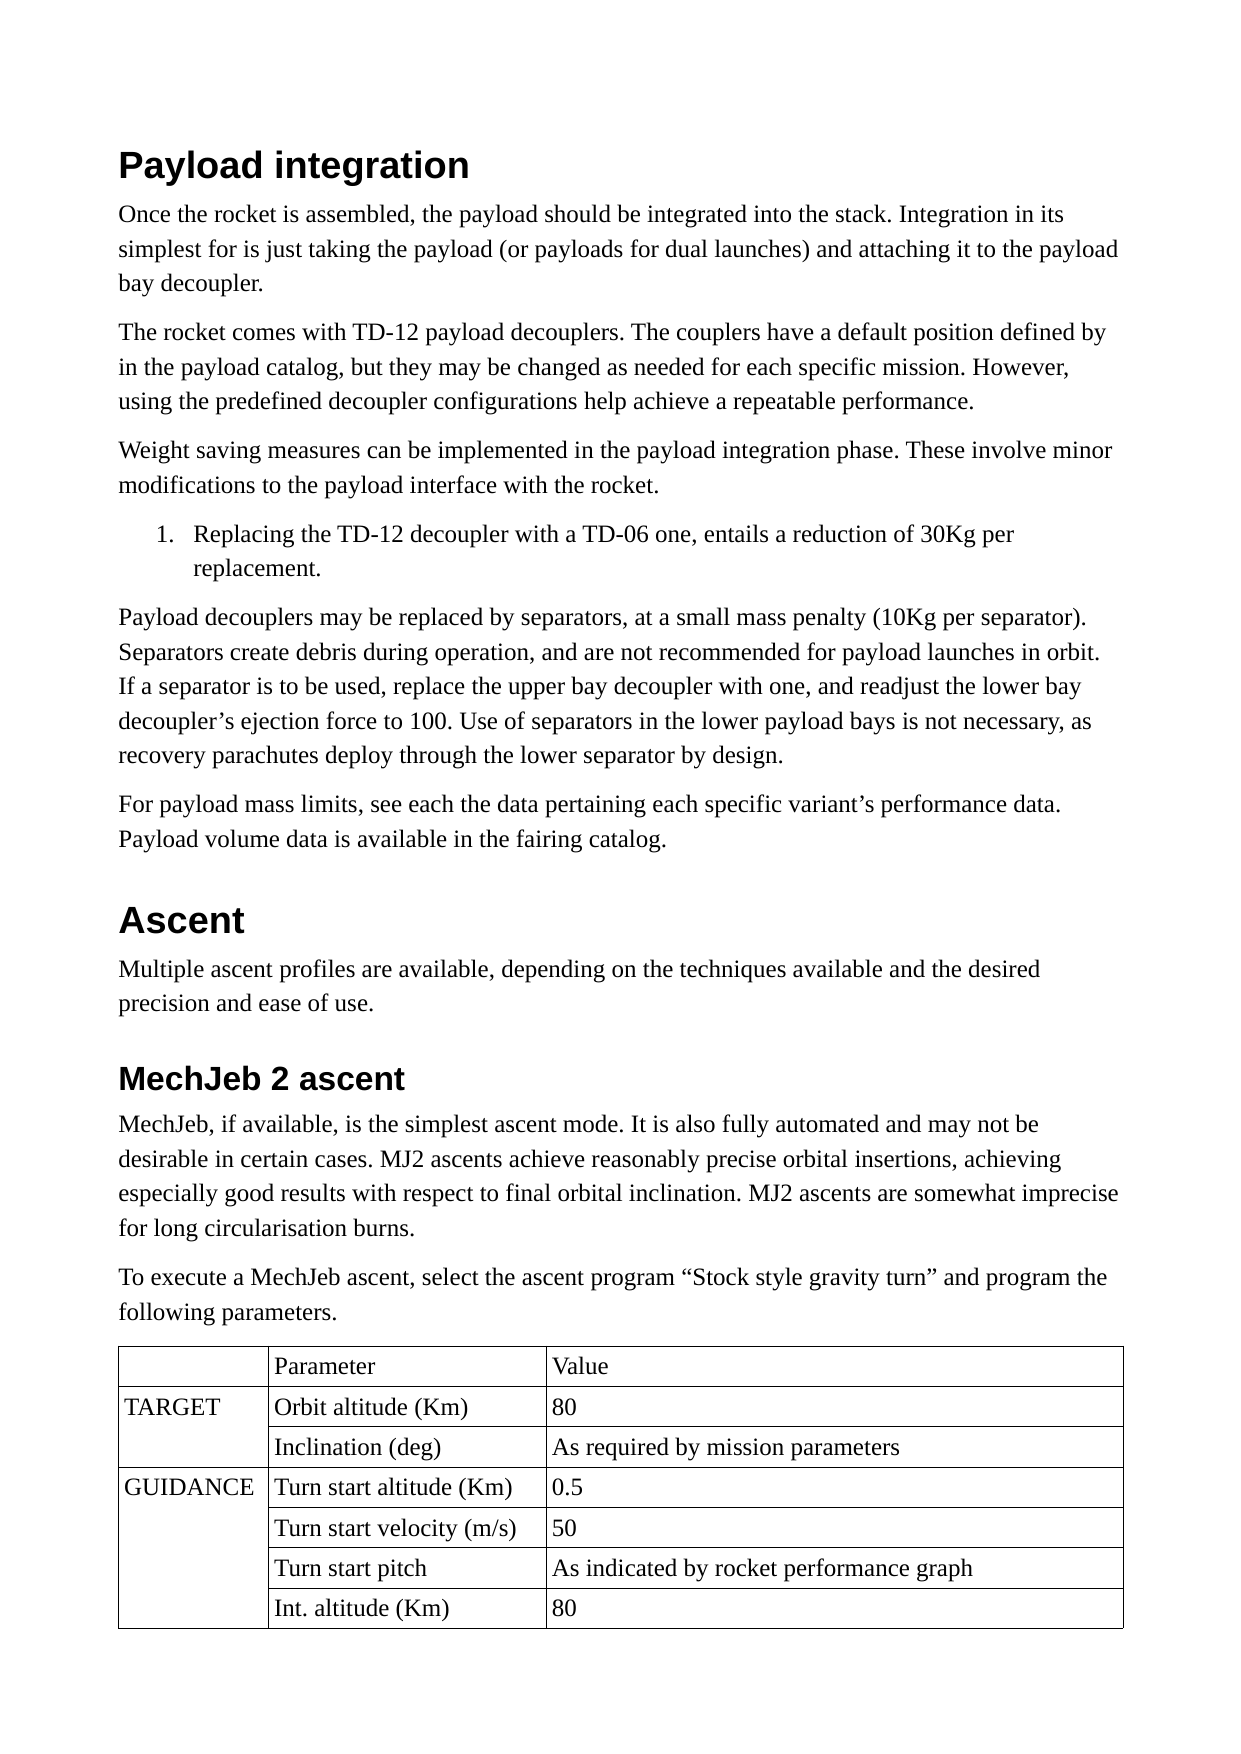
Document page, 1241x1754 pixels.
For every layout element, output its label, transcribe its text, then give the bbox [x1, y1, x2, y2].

list Replacing the TD-12 decoupler with a TD-06 one, entails a reduction of 30Kg per replacement. [156, 519, 1122, 582]
table_header Parameter [269, 1347, 546, 1386]
table_cell As required by mission parameters [547, 1427, 1123, 1467]
table_cell TARGET [119, 1387, 268, 1467]
table_cell 80 [547, 1387, 1123, 1426]
table_cell Turn start velocity (m/s) [269, 1508, 546, 1547]
table_cell GUIDANCE [119, 1468, 268, 1628]
text The rocket comes with TD-12 payload decouplers. The couplers have a default position defined by in the payload catalog, but they may be changed as needed for each specific mission. However, using the predefined decoupler configurations help achieve a repeatable performance. [118, 317, 1122, 415]
table_cell Turn start altitude (Km) [269, 1468, 546, 1507]
table_cell Inclination (deg) [269, 1427, 546, 1467]
table_cell As indicated by rocket performance graph [547, 1548, 1123, 1587]
table_cell 80 [547, 1589, 1123, 1628]
table_cell Int. altitude (Km) [269, 1589, 546, 1628]
subtitle MechJeb 2 ascent [118, 1058, 1122, 1097]
table_cell 0.5 [547, 1468, 1123, 1507]
table_cell Orbit altitude (Km) [269, 1387, 546, 1426]
table_header [119, 1347, 268, 1386]
text Weight saving measures can be implemented in the payload integration phase. These involve minor modifications to the payload interface with the rocket. [118, 435, 1122, 498]
subtitle Ascent [118, 898, 1122, 942]
text MechJeb, if available, is the simplest ascent mode. It is also fully automated and may not be desirable in certain cases. MJ2 ascents achieve reasonably precise orbital insertions, achieving especially good results with respect to final orbital inclination. MJ2 ascents are somewhat imprecise for long circularisation burns. [118, 1109, 1122, 1242]
table_cell 50 [547, 1508, 1123, 1547]
text For payload mass limits, see each the data pertaining each specific variant’s performance data. Payload volume data is available in the fairing catalog. [118, 789, 1122, 853]
table_header Value [547, 1347, 1123, 1386]
text Payload decouplers may be replaced by separators, at a small mass penalty (10Kg per separator). Separators create debris during operation, and are not recommended for payload launches in orbit. If a separator is to be used, replace the upper bay decoupler with one, and readjust the lower bay decoupler’s ejection force to 100. Use of separators in the lower payload bays is not necessary, as recovery parachutes deploy through the lower separator by design. [118, 602, 1122, 769]
text Once the rocket is assembled, the payload should be integrated into the stack. Integration in its simplest for is just taking the payload (or payloads for dual launches) and attaching it to the payload bay decoupler. [118, 199, 1122, 297]
text Multiple ascent profiles are available, depending on the techniques available and the desired precision and ease of use. [118, 954, 1122, 1017]
text To execute a MechJeb ascent, select the ascent program “Stock style gravity turn” and program the following parameters. [118, 1262, 1122, 1325]
table_cell Turn start pitch [269, 1548, 546, 1587]
subtitle Payload integration [118, 143, 1122, 187]
